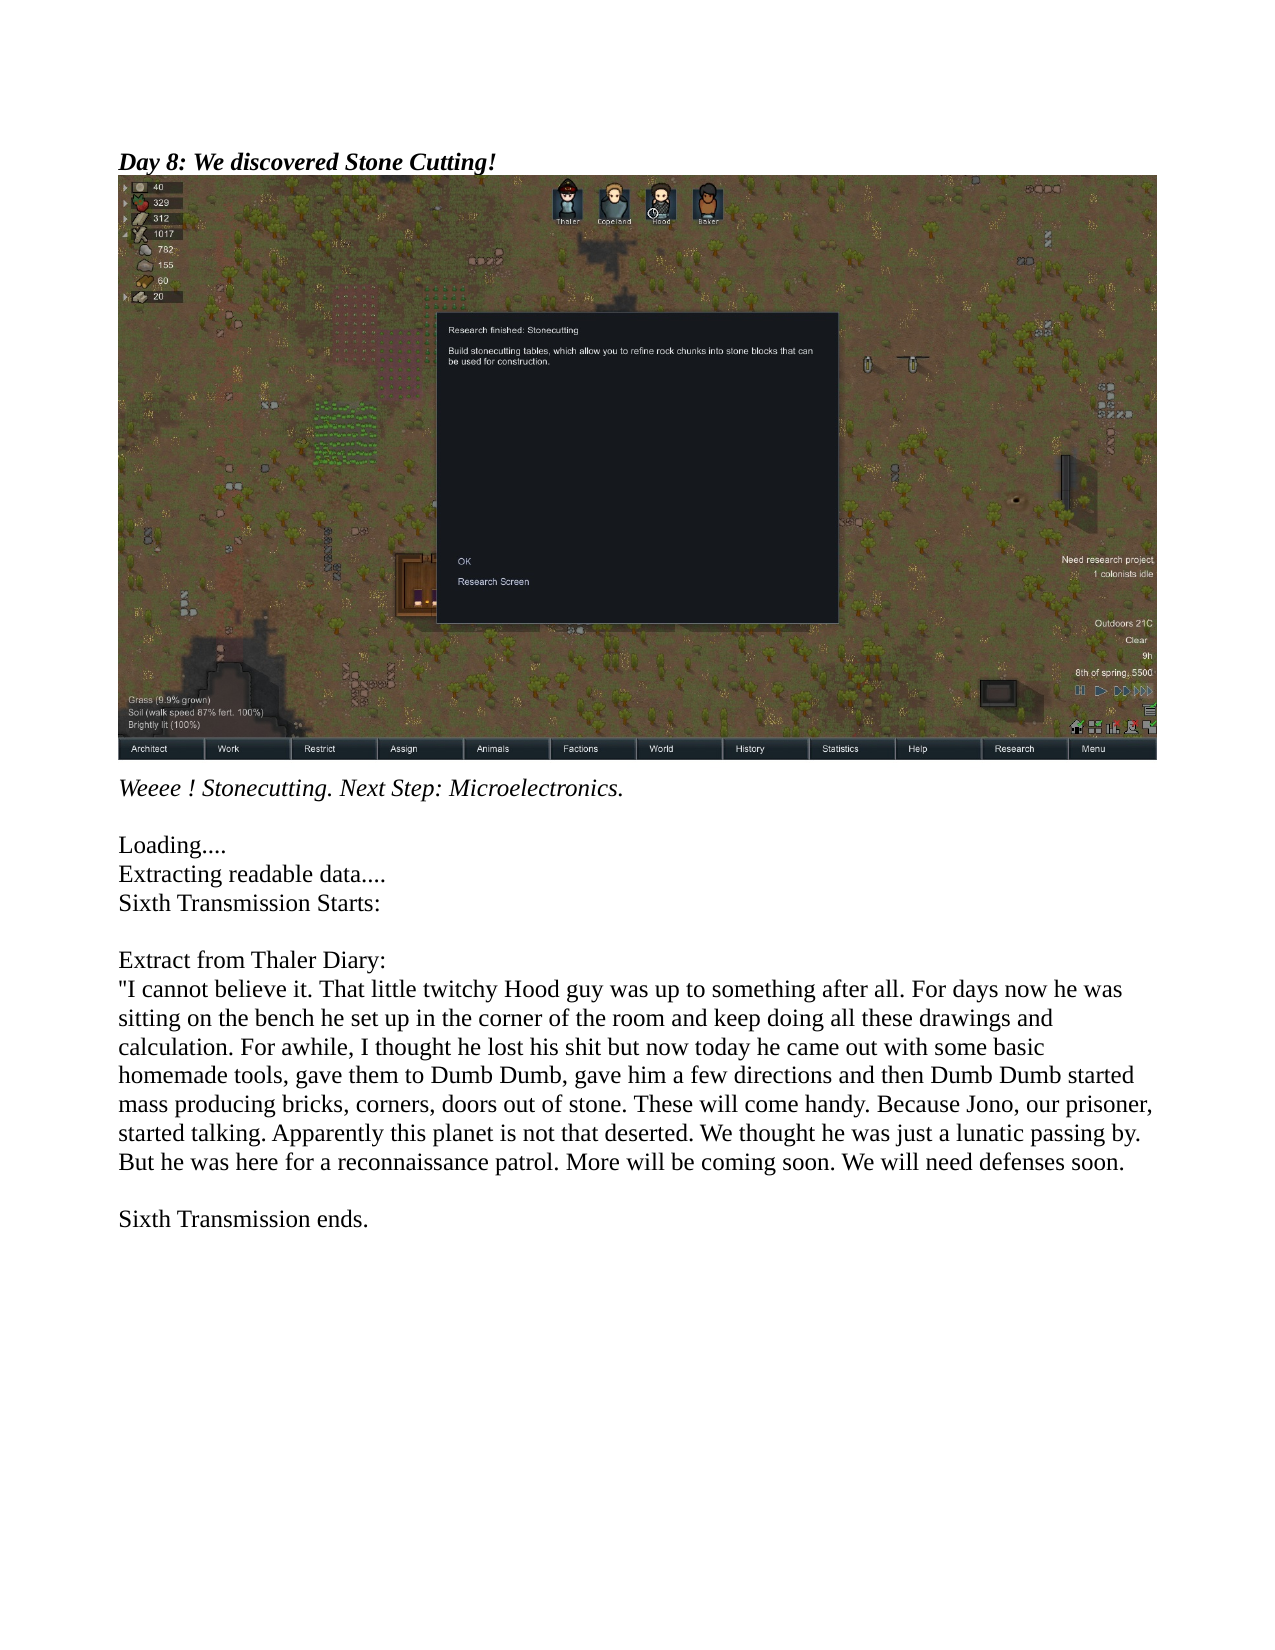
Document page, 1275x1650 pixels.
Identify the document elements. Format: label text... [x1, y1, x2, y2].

text Day 8: We discovered Stone Cutting! [118, 147, 1157, 175]
text Extracting readable data.... [118, 859, 1157, 888]
text ''I cannot believe it. That little twitchy Hood guy was up to something after all. For days now he was sitting on the bench he set up in the corner of the room and keep doing all these drawings and calculation. For awhile, I thought he lost his shit but now today he came out with some basic homemade tools, gave them to Dumb Dumb, gave him a few directions and then Dumb Dumb started mass producing bricks, corners, doors out of stone. These will come handy. Because Jono, our prisoner, started talking. Apparently this planet is not that deserted. We thought he was just a lunatic passing by. But he was here for a reconnaissance patrol. More will be coming soon. We will need defenses soon. [118, 974, 1157, 1175]
text Sixth Transmission Starts: [118, 888, 1157, 917]
text Sixth Transmission ends. [118, 1204, 1157, 1233]
text Weeee ! Stonecutting. Next Step: Microelectronics. [118, 773, 1157, 802]
text Extract from Thaler Diary: [118, 945, 1157, 974]
text Loading.... [118, 830, 1157, 859]
picture [118, 175, 1157, 773]
